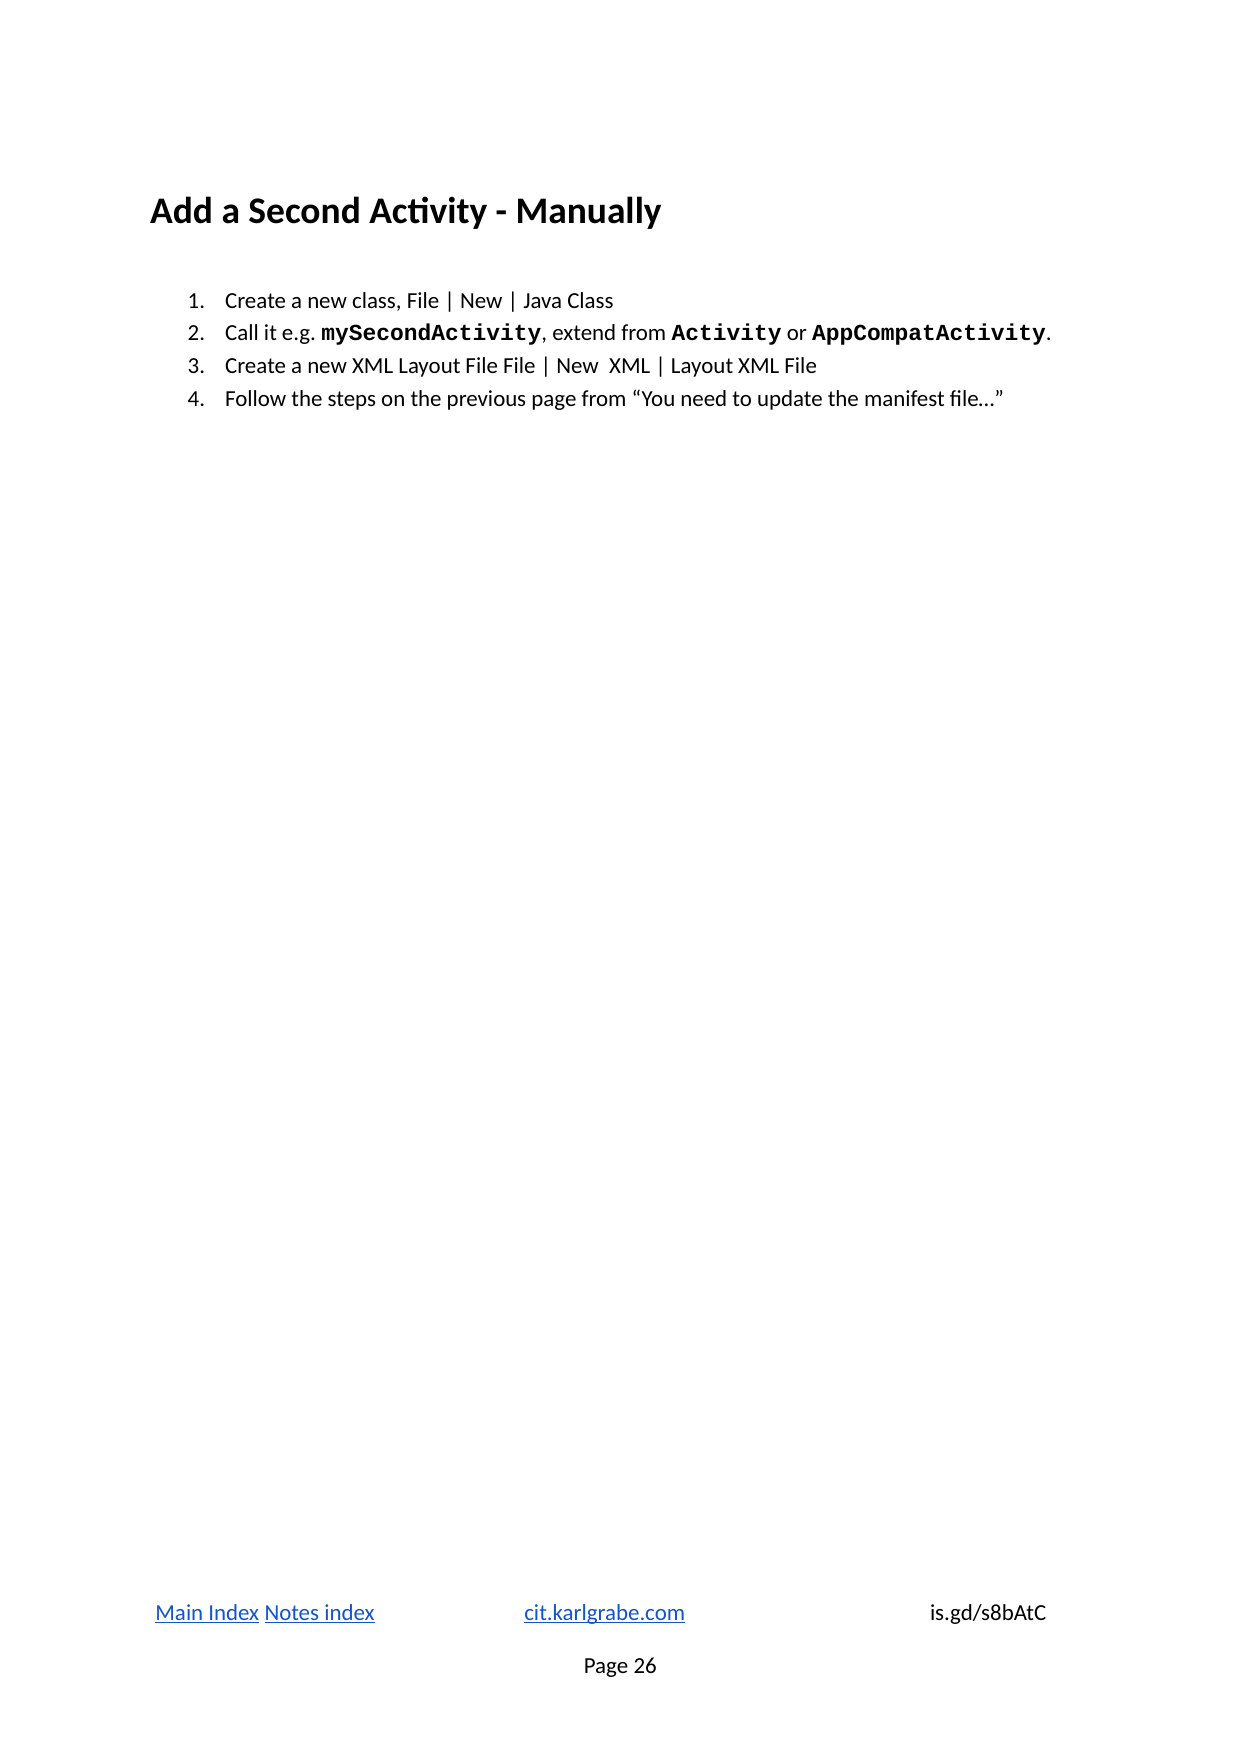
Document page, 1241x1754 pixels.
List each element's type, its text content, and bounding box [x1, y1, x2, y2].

list Create a new XML Layout File File | New XML | Layout XML File [187, 352, 1090, 379]
list Create a new class, File | New | Java Class [187, 286, 1090, 314]
list Follow the steps on the previous page from “You need to update the manifest file…” [187, 384, 1090, 412]
list Call it e.g. mySecondActivity, extend from Activity or AppCompatActivity. [187, 318, 1090, 347]
subtitle Add a Second Activity - Manually [150, 187, 1090, 233]
